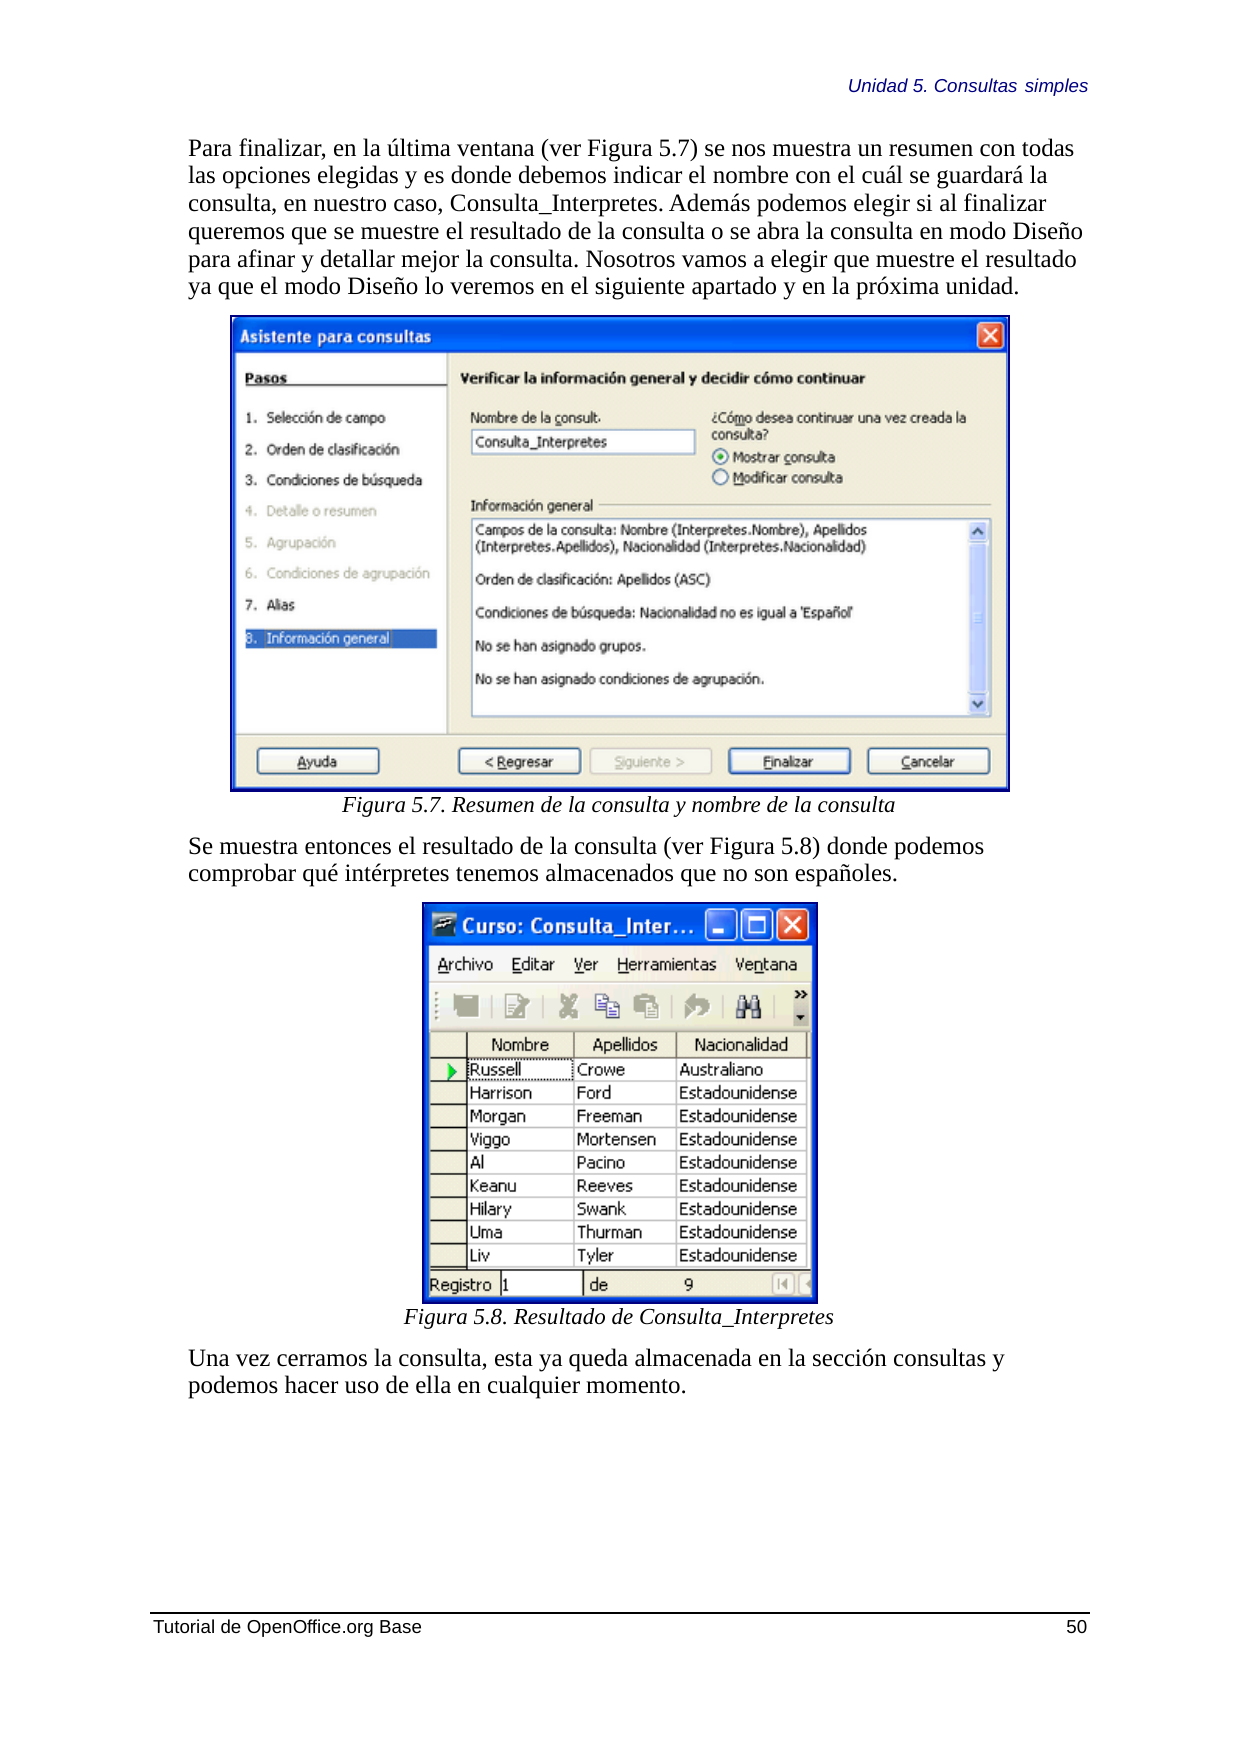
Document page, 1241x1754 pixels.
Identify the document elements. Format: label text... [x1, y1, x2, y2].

text Figura 5.8. Resultado de Consulta_Interpretes [150, 902, 1090, 1329]
text Para finalizar, en la última ventana (ver Figura 5.7) se nos muestra un resumen con todas las opciones elegidas y es donde debemos indicar el nombre con el cuál se guardará la consulta, en nuestro caso, Consulta_Interpretes. Además podemos elegir si al finalizar queremos que se muestre el resultado de la consulta o se abra la consulta en modo Diseño para afinar y detallar mejor la consulta. Nosotros vamos a elegir que muestre el resultado ya que el modo Diseño lo veremos en el siguiente apartado y en la próxima unidad. [188, 134, 1090, 300]
text Se muestra entonces el resultado de la consulta (ver Figura 5.8) donde podemos comprobar qué intérpretes tenemos almacenados que no son españoles. [188, 832, 1090, 887]
text Una vez cerramos la consulta, esta ya queda almacenada en la sección consultas y podemos hacer uso de ella en cualquier momento. [188, 1344, 1090, 1399]
picture [232, 317, 1008, 789]
picture [424, 904, 816, 1302]
text Figura 5.7. Resumen de la consulta y nombre de la consulta [150, 315, 1090, 817]
